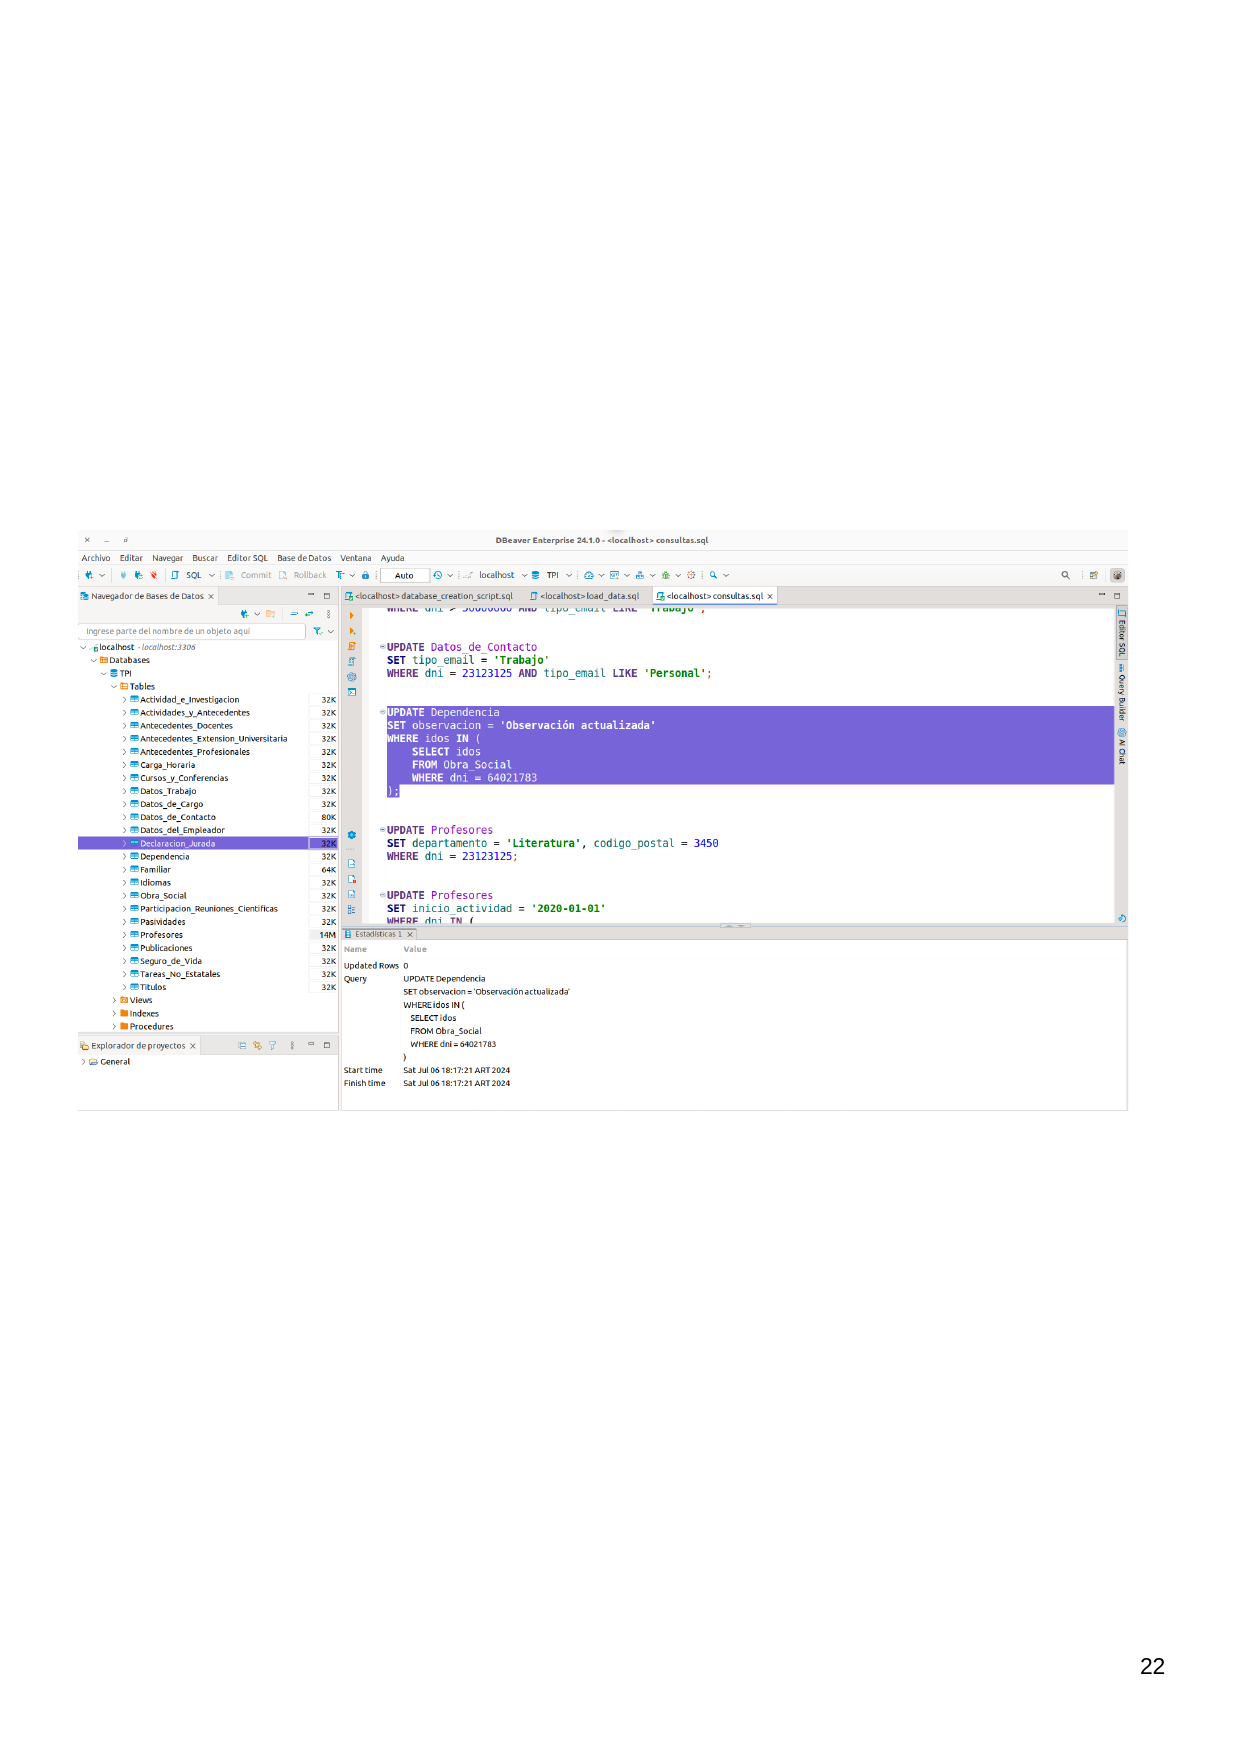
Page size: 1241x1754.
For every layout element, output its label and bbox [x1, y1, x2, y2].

picture [78, 530, 1129, 1111]
